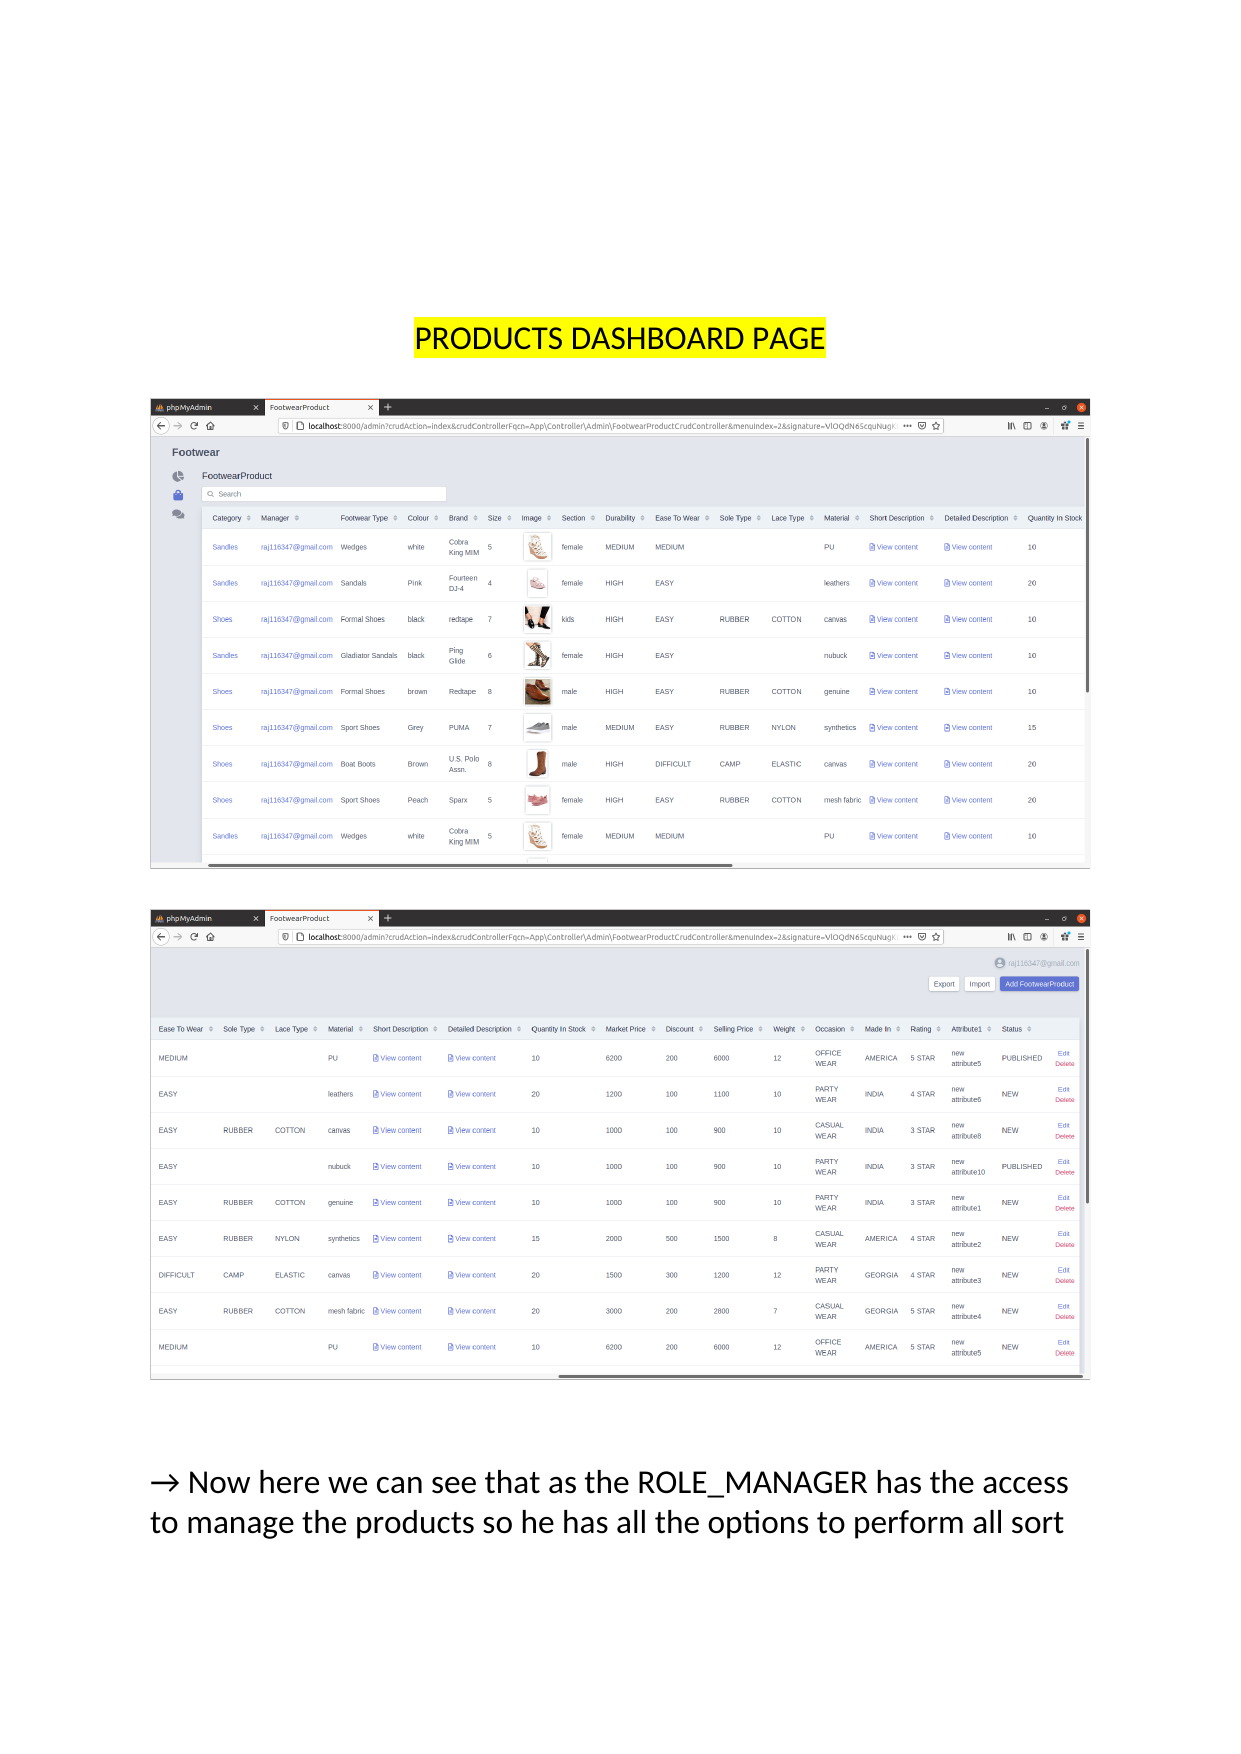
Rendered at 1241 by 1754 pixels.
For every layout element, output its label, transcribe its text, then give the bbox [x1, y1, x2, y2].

list PRODUCTS DASHBOARD PAGE [150, 317, 1090, 358]
list → Now here we can see that as the ROLE_MANAGER has the access to manage the products so he has all the options to perform all sort [150, 1461, 1090, 1542]
picture [150, 909, 1091, 1380]
picture [150, 398, 1091, 869]
